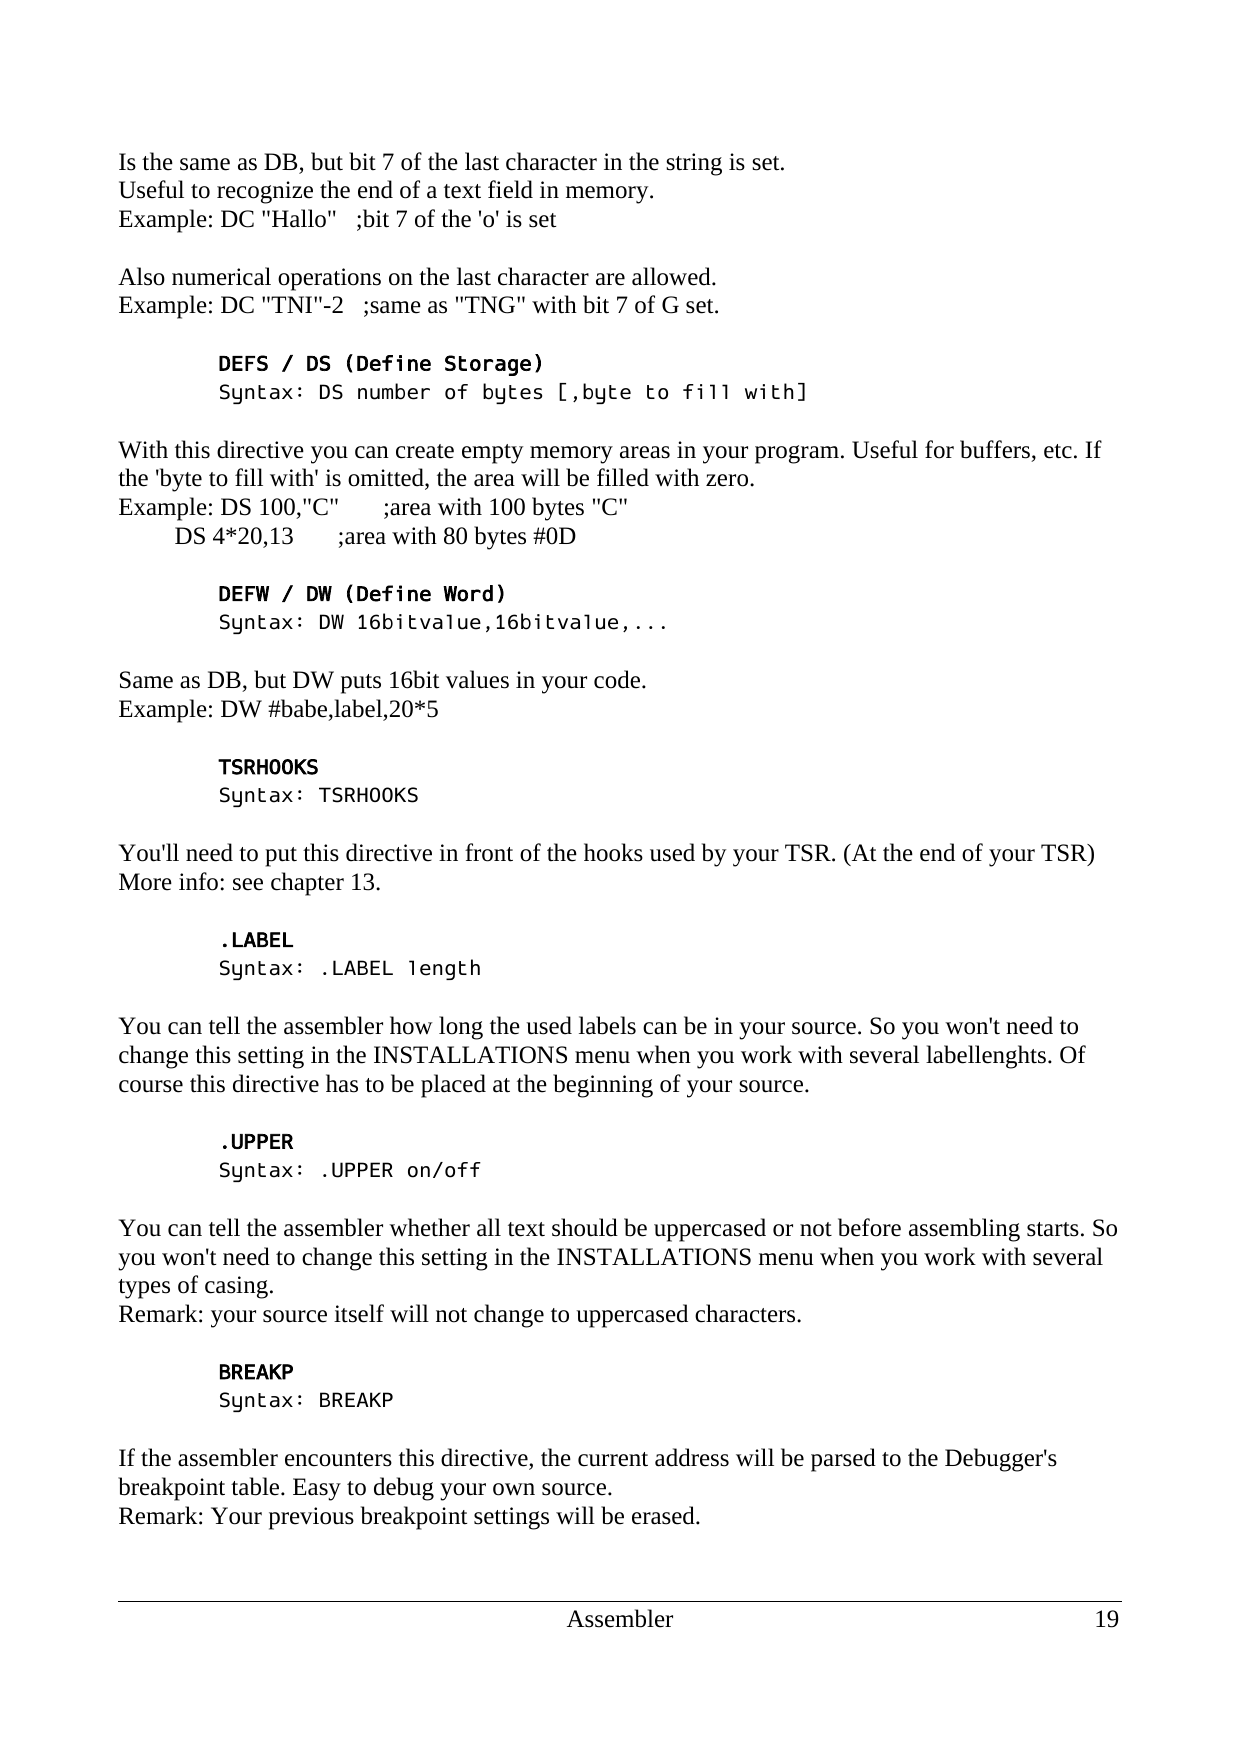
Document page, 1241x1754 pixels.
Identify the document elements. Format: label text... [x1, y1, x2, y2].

text If the assembler encounters this directive, the current address will be parsed to the Debugger's breakpoint table. Easy to debug your own source. [118, 1443, 1122, 1501]
text Example: DS 100,"C" ;area with 100 bytes "C" [118, 492, 1122, 521]
text Same as DB, but DW puts 16bit values in your code. [118, 665, 1122, 694]
text DEFW / DW (Define Word) [118, 578, 1122, 607]
text You can tell the assembler how long the used labels can be in your source. So you won't need to change this setting in the INSTALLATIONS menu when you work with several labellenghts. Of course this directive has to be placed at the beginning of your source. [118, 1011, 1122, 1097]
text Syntax: TSRHOOKS [118, 781, 1122, 809]
text You'll need to put this directive in front of the hooks used by your TSR. (At the end of your TSR) More info: see chapter 13. [118, 838, 1122, 896]
text You can tell the assembler whether all text should be uppercased or not before assembling starts. So you won't need to change this setting in the INSTALLATIONS menu when you work with several types of casing. [118, 1213, 1122, 1299]
text Example: DC "TNI"-2 ;same as "TNG" with bit 7 of G set. [118, 291, 1122, 319]
text .LABEL [118, 924, 1122, 953]
text Syntax: DS number of bytes [,byte to fill with] [118, 377, 1122, 406]
text Also numerical operations on the last character are allowed. [118, 262, 1122, 291]
text Syntax: DW 16bitvalue,16bitvalue,... [118, 607, 1122, 636]
text DEFS / DS (Define Storage) [118, 348, 1122, 377]
text .UPPER [118, 1126, 1122, 1155]
text BREAKP [118, 1357, 1122, 1386]
text Is the same as DB, but bit 7 of the last character in the string is set. [118, 147, 1122, 176]
text Syntax: .UPPER on/off [118, 1155, 1122, 1184]
text TSRHOOKS [118, 752, 1122, 781]
text Syntax: .LABEL length [118, 953, 1122, 982]
text With this directive you can create empty memory areas in your program. Useful for buffers, etc. If the 'byte to fill with' is omitted, the area will be filled with zero. [118, 435, 1122, 492]
text Remark: Your previous breakpoint settings will be erased. [118, 1501, 1122, 1530]
text Syntax: BREAKP [118, 1386, 1122, 1414]
text Useful to recognize the end of a text field in memory. [118, 176, 1122, 204]
text Example: DC "Hallo" ;bit 7 of the 'o' is set [118, 204, 1122, 233]
text Example: DW #babe,label,20*5 [118, 694, 1122, 723]
text DS 4*20,13 ;area with 80 bytes #0D [118, 521, 1122, 550]
text Remark: your source itself will not change to uppercased characters. [118, 1299, 1122, 1328]
